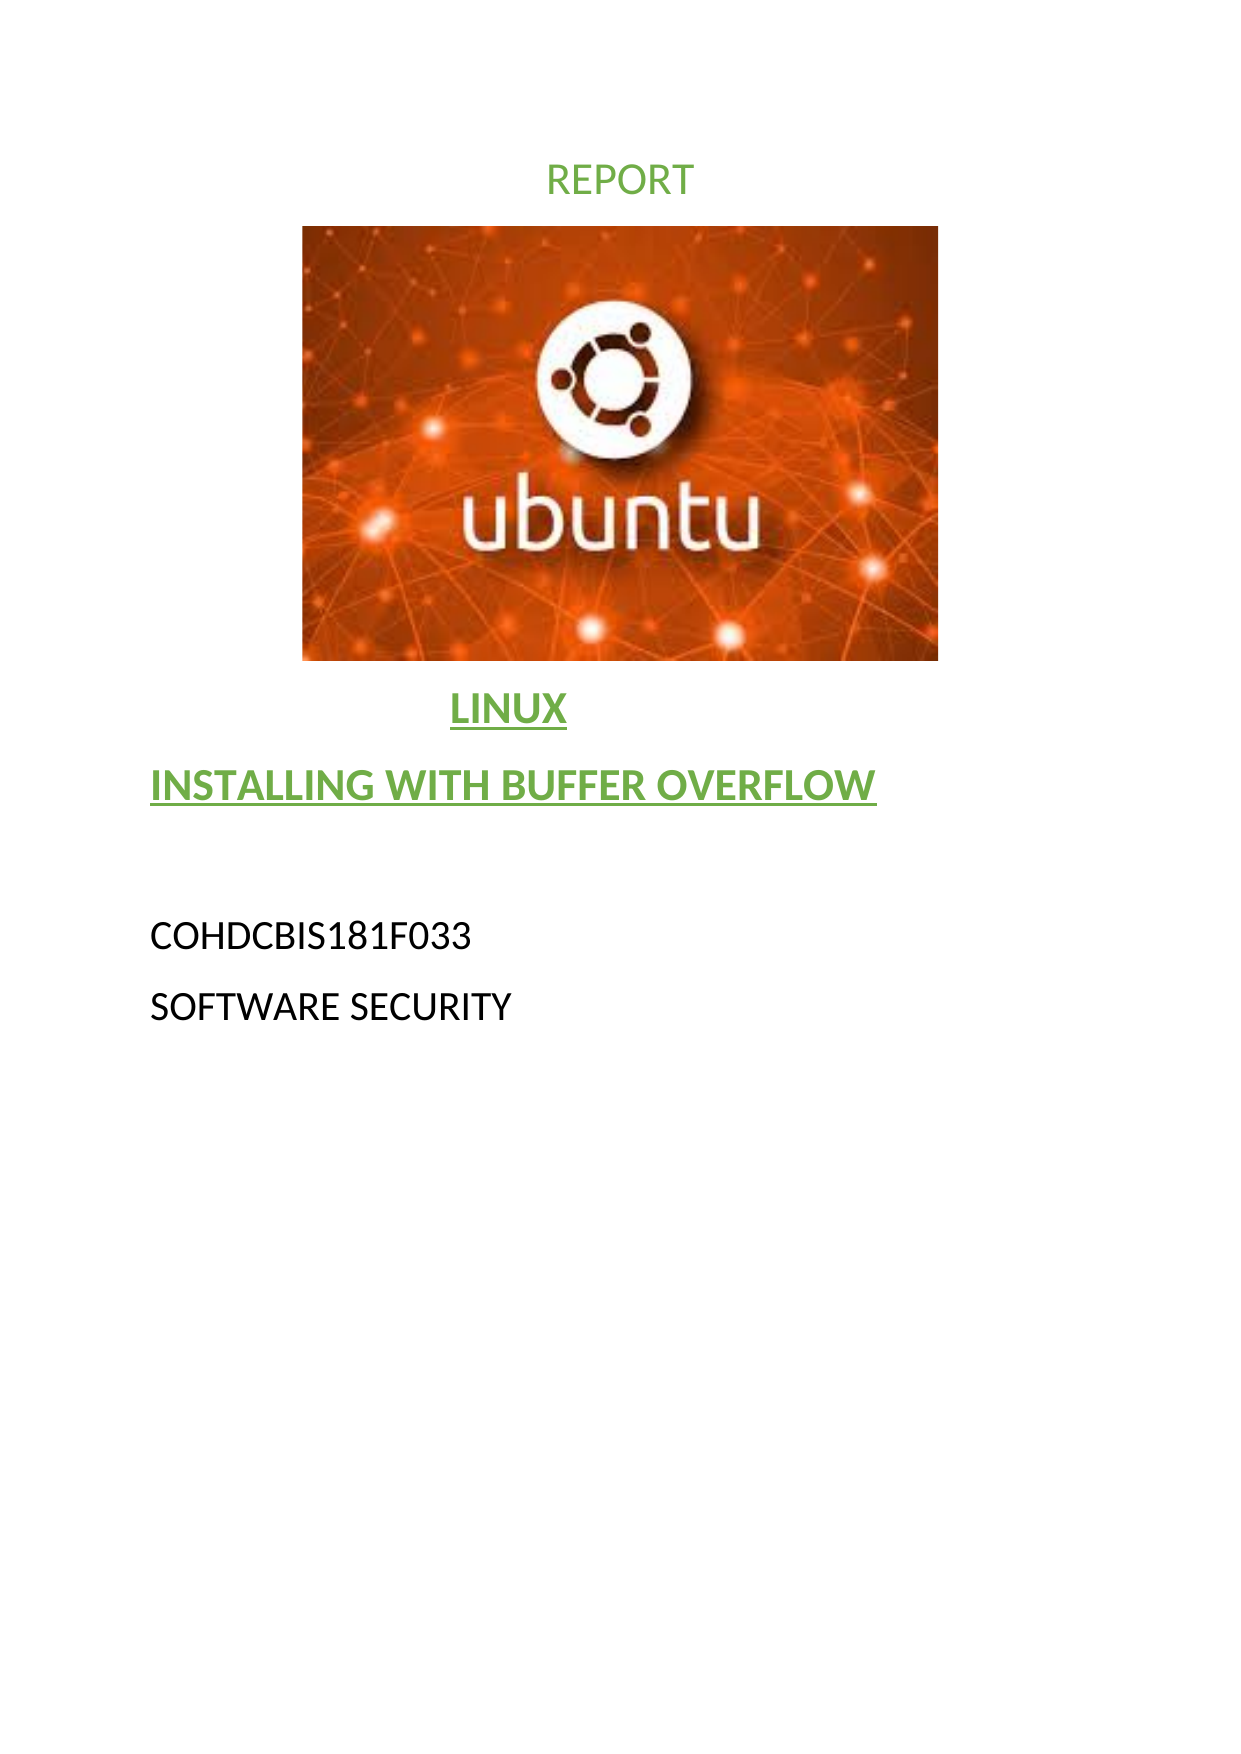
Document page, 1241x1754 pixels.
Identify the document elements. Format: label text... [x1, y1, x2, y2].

text SOFTWARE SECURITY [150, 980, 1090, 1031]
text COHDCBIS181F033 [150, 909, 1090, 959]
text REPORT [150, 150, 1090, 206]
text INSTALLING WITH BUFFER OVERFLOW [150, 756, 1090, 812]
text LINUX [150, 679, 1090, 735]
